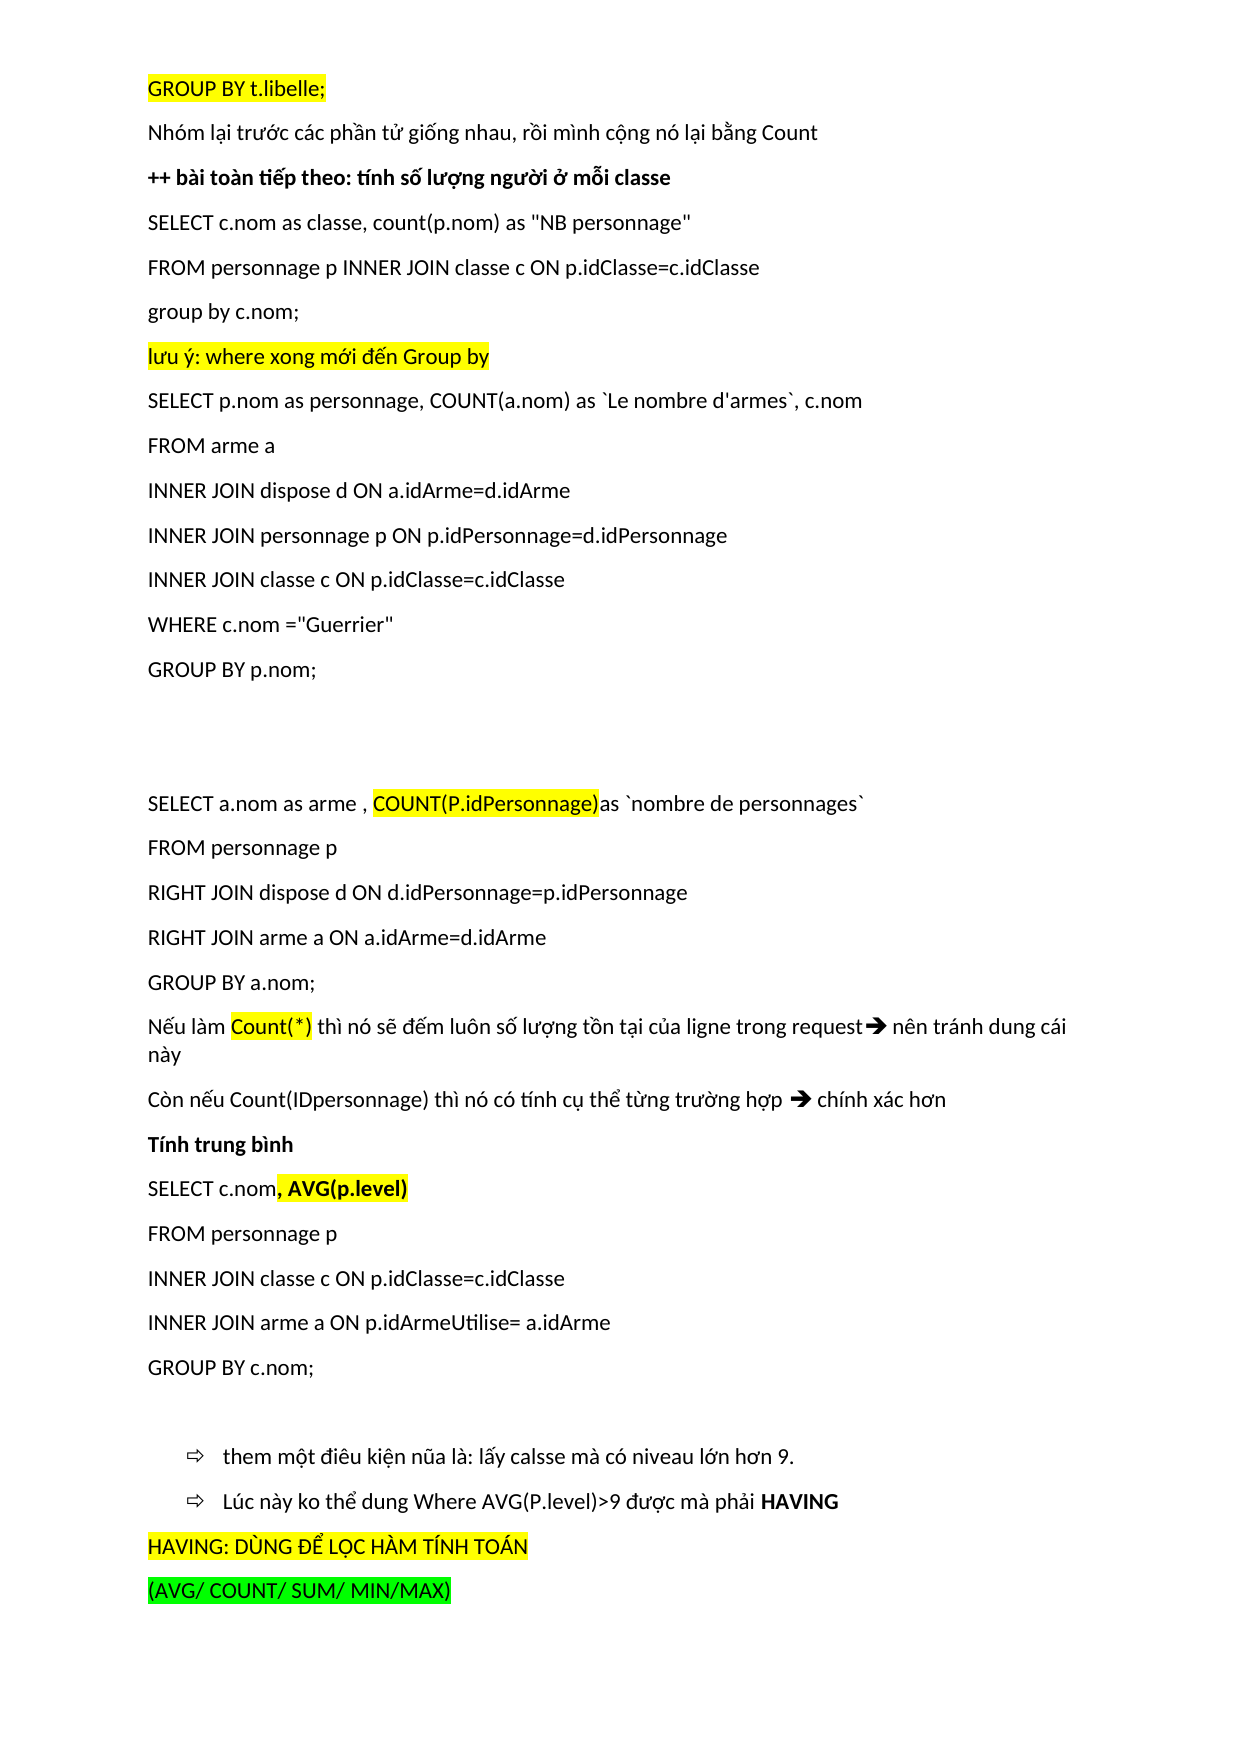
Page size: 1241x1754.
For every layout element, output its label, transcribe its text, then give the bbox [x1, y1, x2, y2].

list them một điêu kiện nũa là: lấy calsse mà có niveau lớn hơn 9. [185, 1442, 1093, 1471]
text Còn nếu Count(IDpersonnage) thì nó có tính cụ thể từng trường hợp  chính xác hơn [148, 1085, 1093, 1113]
text group by c.nom; [148, 297, 1093, 325]
text FROM personnage p INNER JOIN classe c ON p.idClasse=c.idClasse [148, 253, 1093, 281]
text GROUP BY p.nom; [148, 655, 1093, 683]
text SELECT a.nom as arme , COUNT(P.idPersonnage)as `nombre de personnages` [148, 789, 1093, 817]
text (AVG/ COUNT/ SUM/ MIN/MAX) [148, 1577, 1093, 1604]
text Nếu làm Count(*) thì nó sẽ đếm luôn số lượng tồn tại của ligne trong request nên tránh dung cái này [148, 1012, 1093, 1068]
text GROUP BY t.libelle; [148, 74, 1093, 102]
text INNER JOIN personnage p ON p.idPersonnage=d.idPersonnage [148, 521, 1093, 549]
text SELECT c.nom, AVG(p.level) [148, 1174, 1093, 1202]
text FROM arme a [148, 431, 1093, 459]
text GROUP BY a.nom; [148, 968, 1093, 996]
text SELECT p.nom as personnage, COUNT(a.nom) as `Le nombre d'armes`, c.nom [148, 387, 1093, 415]
text INNER JOIN dispose d ON a.idArme=d.idArme [148, 476, 1093, 504]
text RIGHT JOIN arme a ON a.idArme=d.idArme [148, 923, 1093, 951]
text Tính trung bình [148, 1130, 1093, 1158]
text INNER JOIN classe c ON p.idClasse=c.idClasse [148, 565, 1093, 593]
text WHERE c.nom ="Guerrier" [148, 610, 1093, 638]
list Lúc này ko thể dung Where AVG(P.level)>9 được mà phải HAVING [185, 1487, 1093, 1515]
text ++ bài toàn tiếp theo: tính số lượng người ở mỗi classe [148, 163, 1093, 191]
text lưu ý: where xong mới đến Group by [148, 342, 1093, 370]
text HAVING: DÙNG ĐỂ LỌC HÀM TÍNH TOÁN [148, 1532, 1093, 1560]
text GROUP BY c.nom; [148, 1353, 1093, 1381]
text FROM personnage p [148, 1219, 1093, 1247]
text Nhóm lại trước các phần tử giống nhau, rồi mình cộng nó lại bằng Count [148, 118, 1093, 147]
text RIGHT JOIN dispose d ON d.idPersonnage=p.idPersonnage [148, 878, 1093, 906]
text INNER JOIN classe c ON p.idClasse=c.idClasse [148, 1264, 1093, 1292]
text SELECT c.nom as classe, count(p.nom) as "NB personnage" [148, 208, 1093, 236]
text INNER JOIN arme a ON p.idArmeUtilise= a.idArme [148, 1308, 1093, 1336]
text FROM personnage p [148, 833, 1093, 862]
